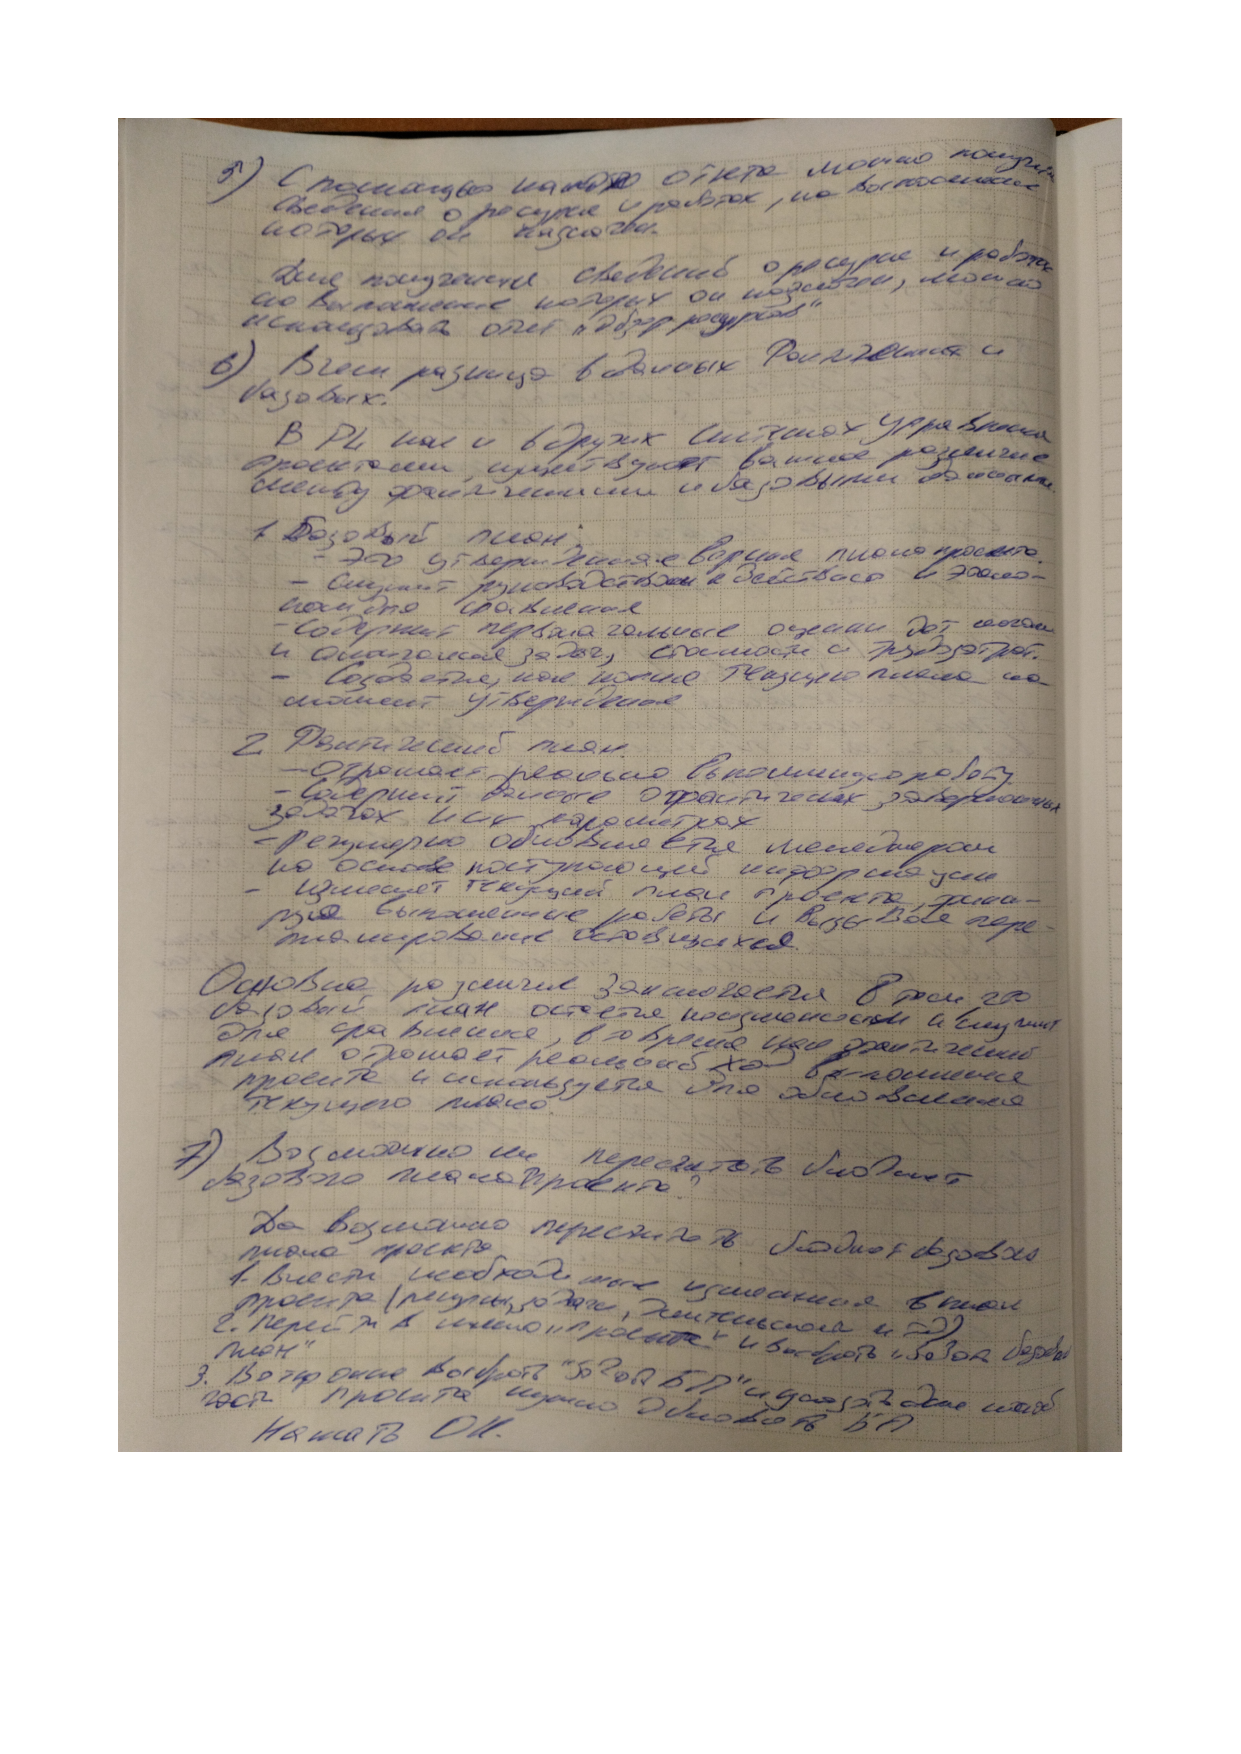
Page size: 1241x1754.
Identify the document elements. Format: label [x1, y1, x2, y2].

picture [118, 118, 1123, 1452]
